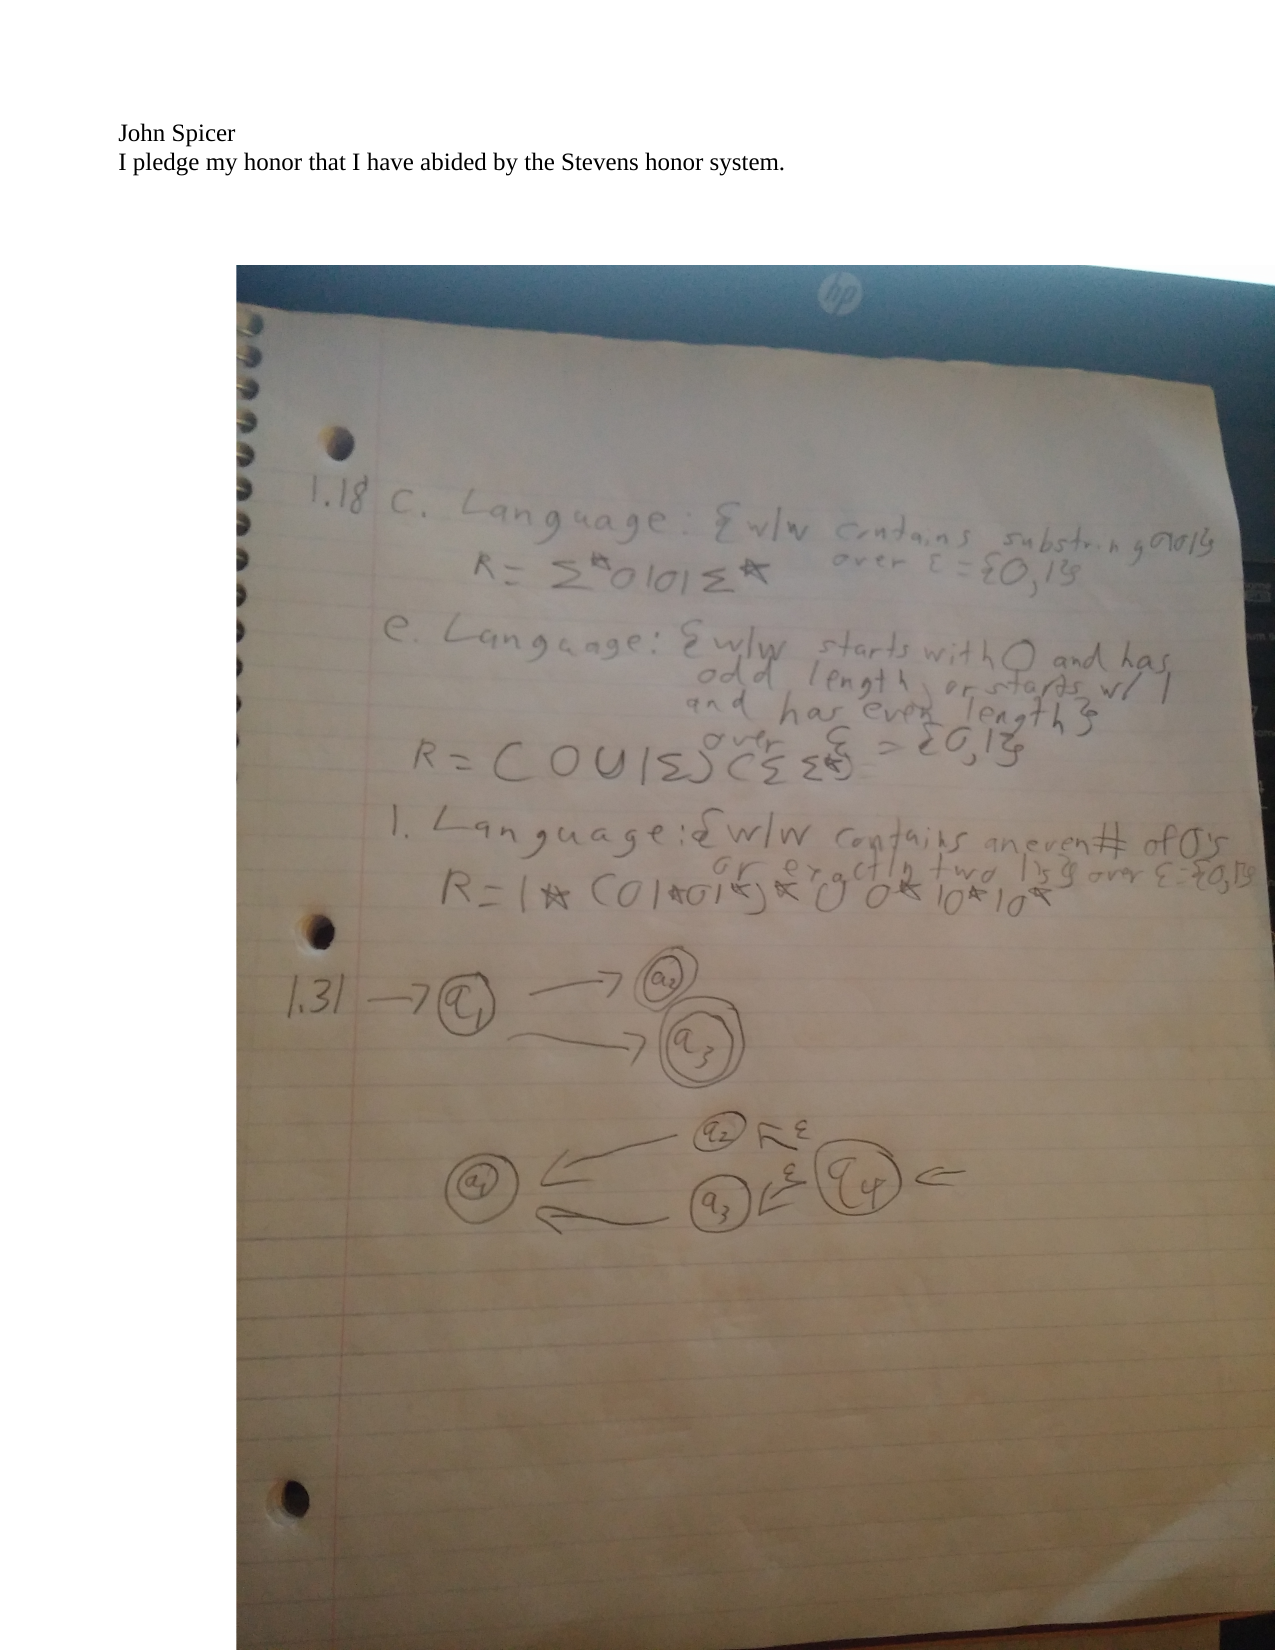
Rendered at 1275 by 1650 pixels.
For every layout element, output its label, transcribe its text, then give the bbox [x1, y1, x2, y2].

picture [236, 265, 1275, 1650]
text John Spicer [118, 118, 1157, 147]
text I pledge my honor that I have abided by the Stevens honor system. [118, 147, 1157, 176]
